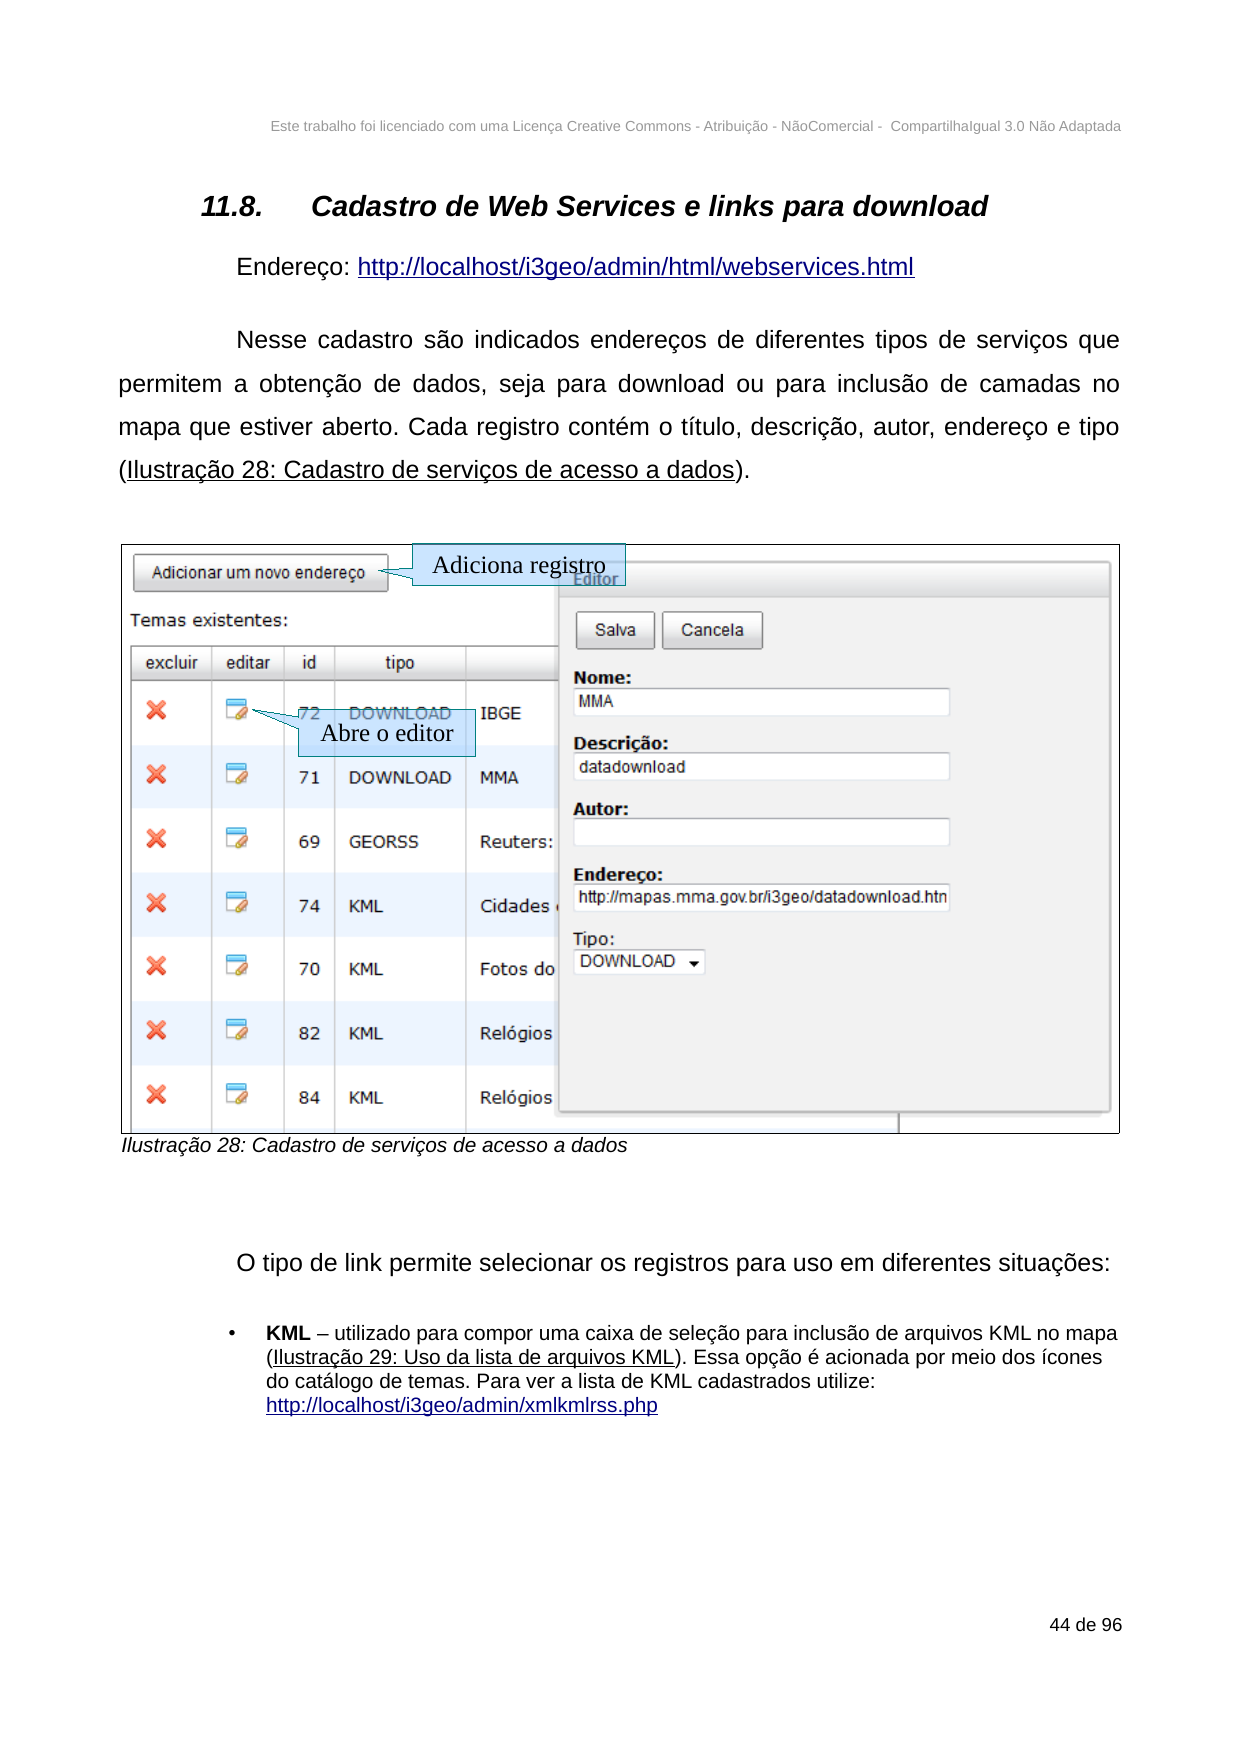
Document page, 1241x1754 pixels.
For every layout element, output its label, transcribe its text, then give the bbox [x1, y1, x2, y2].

text Ilustração 28: Cadastro de serviços de acesso a dados [121, 1134, 1119, 1157]
list KML – utilizado para compor uma caixa de seleção para inclusão de arquivos KML no mapa (Ilustração 29: Uso da lista de arquivos KML). Essa opção é acionada por meio dos ícones do catálogo de temas. Para ver a lista de KML cadastrados utilize: http://localhost/i3geo/admin/xmlkmlrss.php [228, 1321, 1122, 1417]
text A instalação do i3Geo pode ser testada utilizando-se o programa http://localhost/i3geo/testainstal.php. O relatório traz também informações sobre versão e bibliotecas PHP necessárias. [382, 545, 625, 585]
subtitle Cadastro de Web Services e links para download [163, 189, 1077, 223]
text A instalação do i3Geo pode ser testada utilizando-se o programa http://localhost/i3geo/testainstal.php. O relatório traz também informações sobre versão e bibliotecas PHP necessárias. [258, 710, 475, 756]
text Endereço: http://localhost/i3geo/admin/html/webservices.html [118, 252, 1122, 281]
text Nesse cadastro são indicados endereços de diferentes tipos de serviços que permitem a obtenção de dados, seja para download ou para inclusão de camadas no mapa que estiver aberto. Cada registro contém o título, descrição, autor, endereço e tipo (Ilustração 28: Cadastro de serviços de acesso a dados). [118, 325, 1122, 483]
text O tipo de link permite selecionar os registros para uso em diferentes situações: [118, 1248, 1122, 1276]
picture [122, 545, 1119, 1133]
